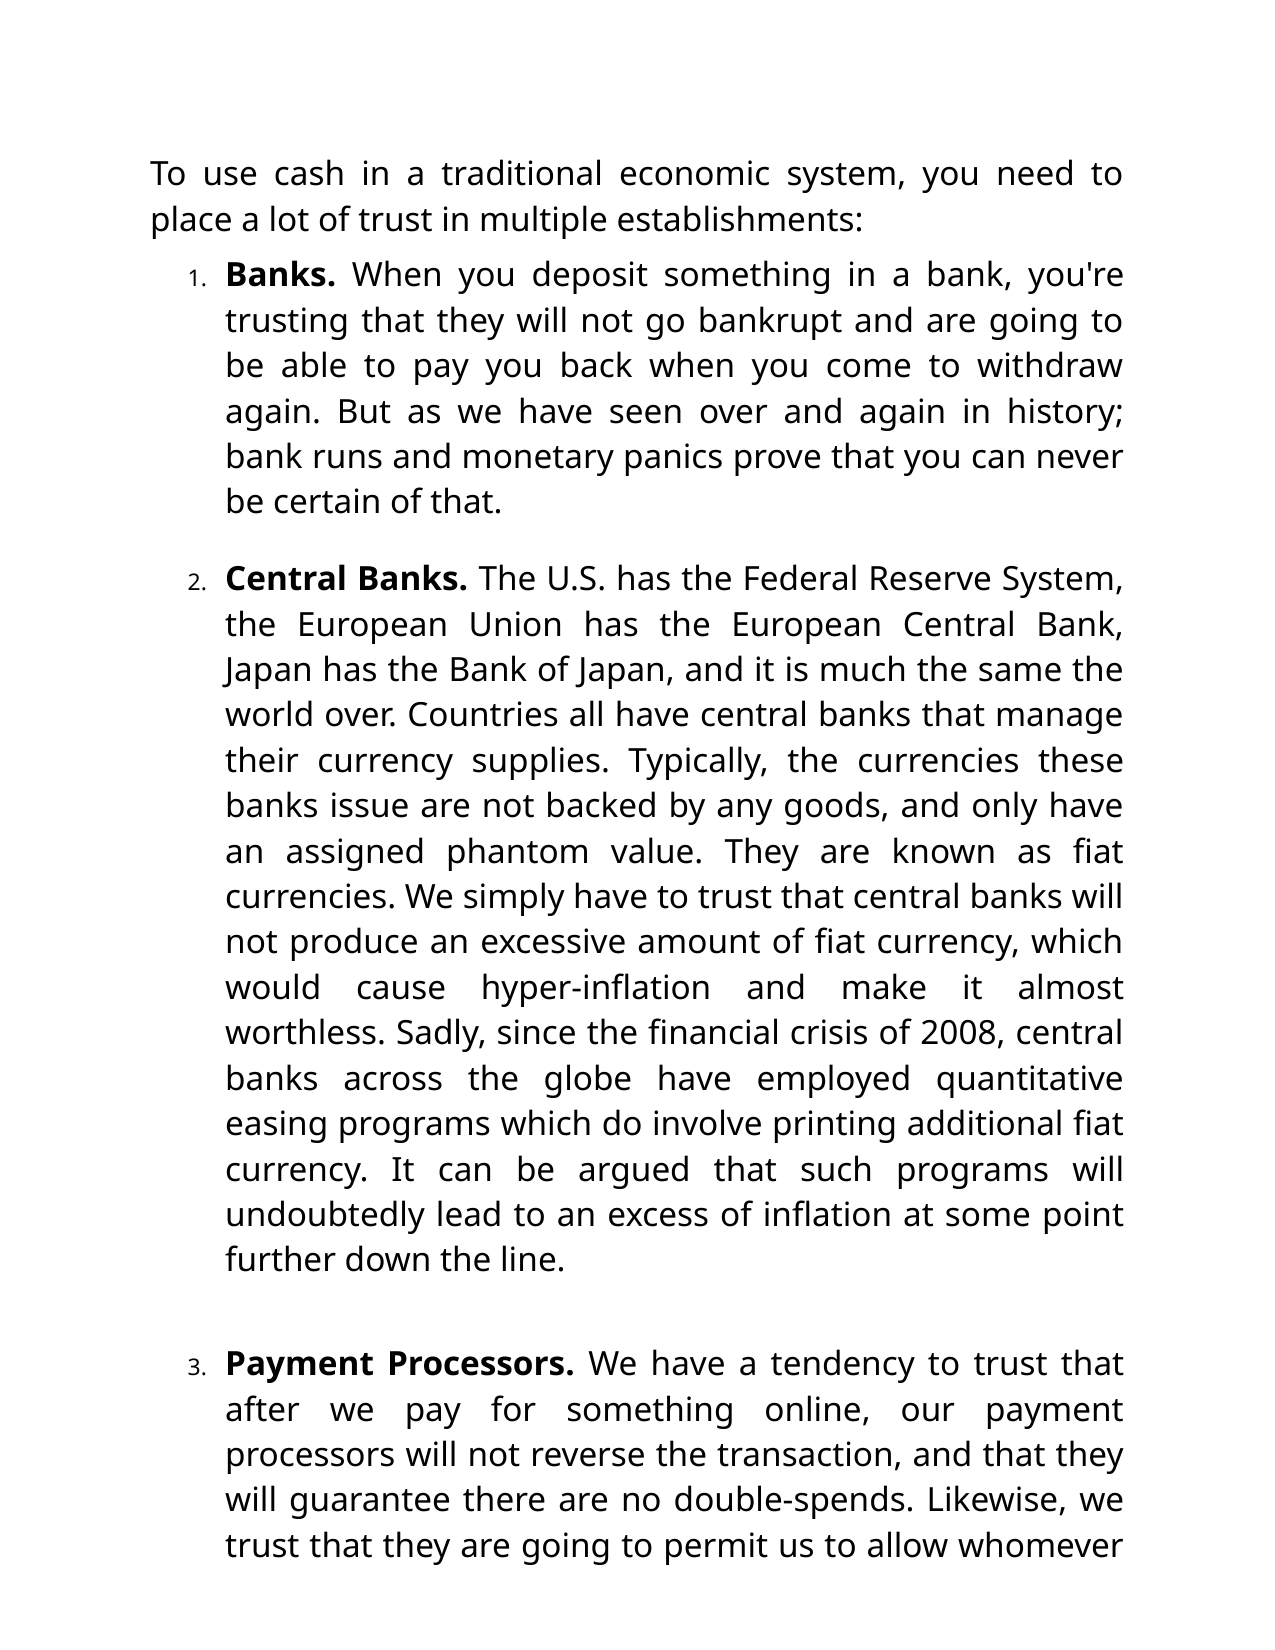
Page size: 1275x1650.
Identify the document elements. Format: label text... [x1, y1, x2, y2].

text To use cash in a traditional economic system, you need to place a lot of trust in multiple establishments: [150, 150, 1125, 241]
list Payment Processors. We have a tendency to trust that after we pay for something online, our payment processors will not reverse the transaction, and that they will guarantee there are no double-spends. Likewise, we trust that they are going to permit us to allow whomever [187, 1340, 1125, 1567]
list Banks. When you deposit something in a bank, you're trusting that they will not go bankrupt and are going to be able to pay you back when you come to withdraw again. But as we have seen over and again in history; bank runs and monetary panics prove that you can never be certain of that. [187, 251, 1125, 524]
list Central Banks. The U.S. has the Federal Reserve System, the European Union has the European Central Bank, Japan has the Bank of Japan, and it is much the same the world over. Countries all have central banks that manage their currency supplies. Typically, the currencies these banks issue are not backed by any goods, and only have an assigned phantom value. They are known as fiat currencies. We simply have to trust that central banks will not produce an excessive amount of fiat currency, which would cause hyper-inflation and make it almost worthless. Sadly, since the financial crisis of 2008, central banks across the globe have employed quantitative easing programs which do involve printing additional fiat currency. It can be argued that such programs will undoubtedly lead to an excess of inflation at some point further down the line. [187, 555, 1125, 1282]
